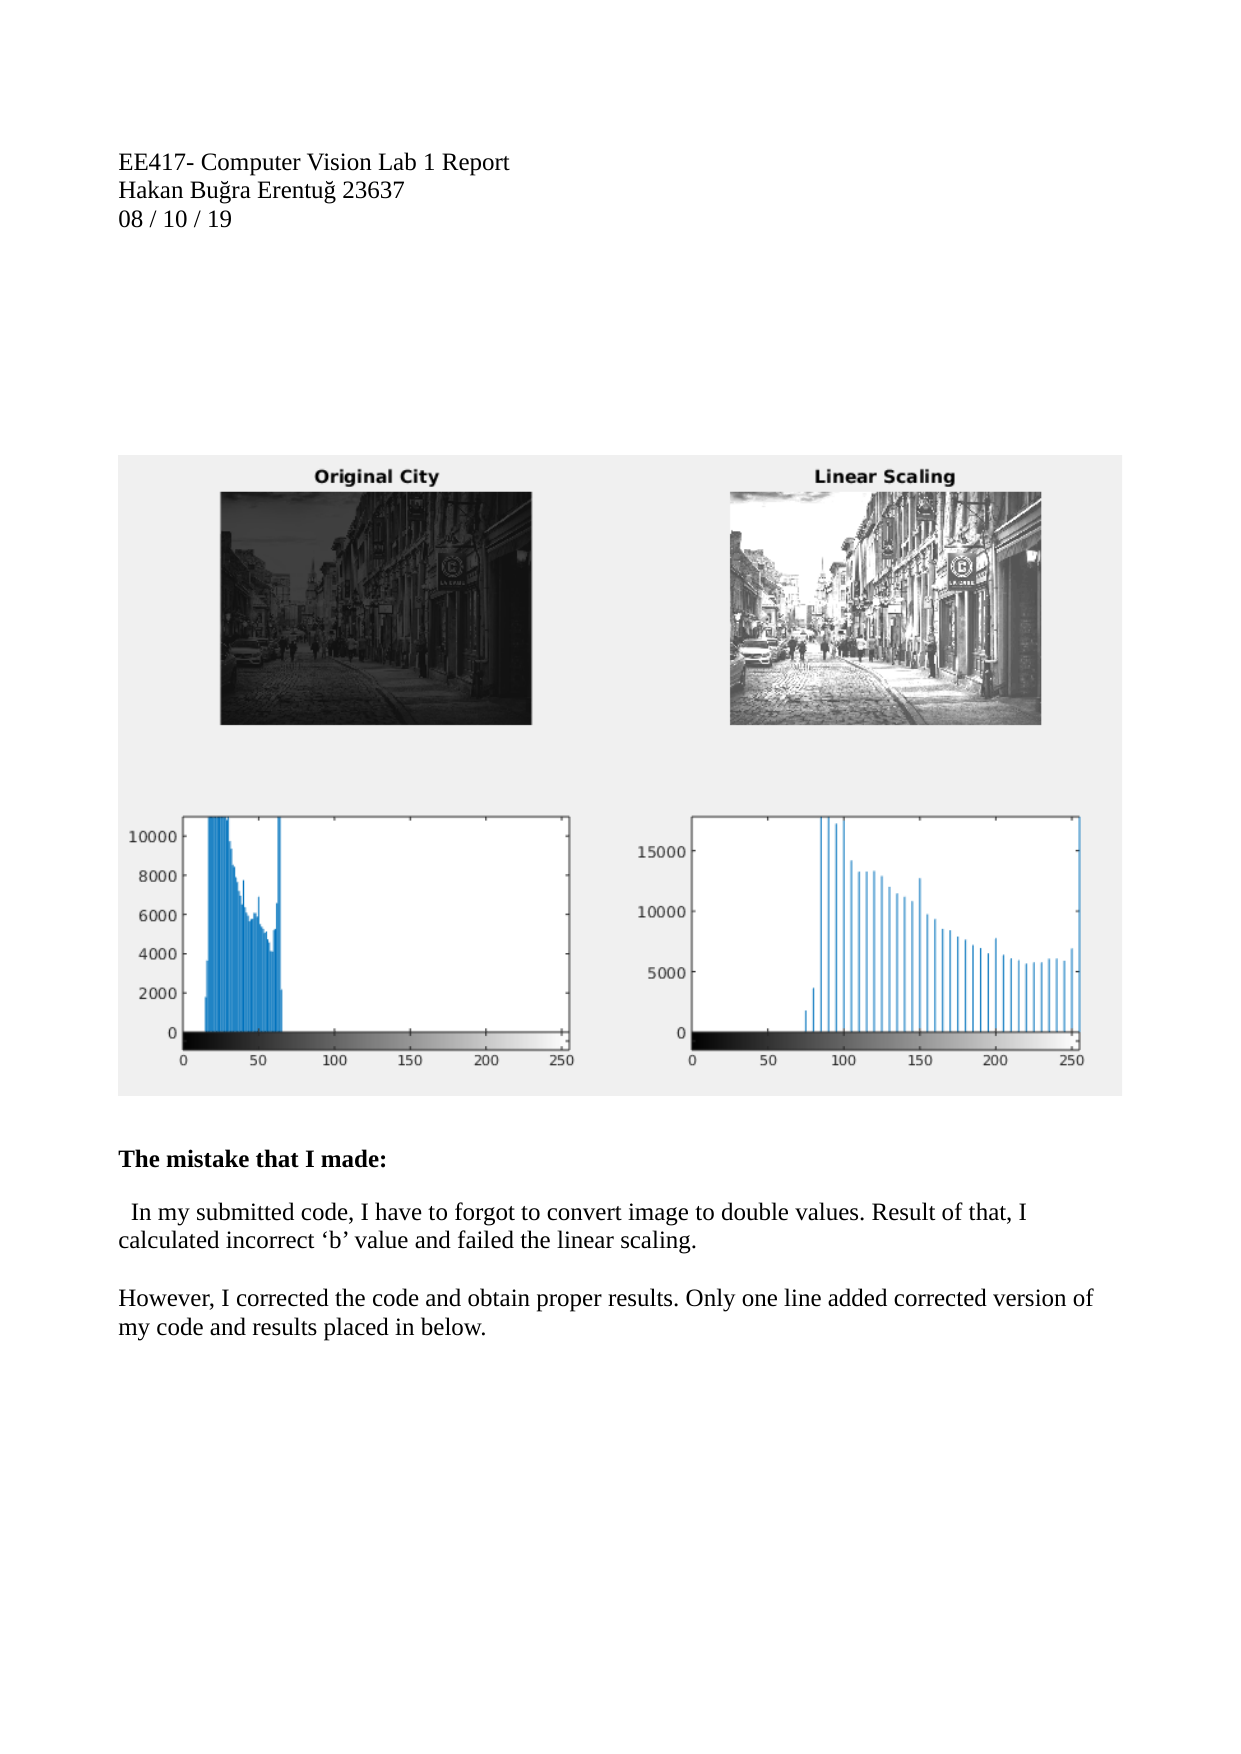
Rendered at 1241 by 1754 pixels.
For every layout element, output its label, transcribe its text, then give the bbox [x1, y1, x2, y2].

text In my submitted code, I have to forgot to convert image to double values. Result of that, I calculated incorrect ‘b’ value and failed the linear scaling. However, I corrected the code and obtain proper results. Only one line added corrected version of my code and results placed in below. [118, 1197, 1122, 1341]
text The mistake that I made: [118, 1096, 1122, 1197]
picture [118, 455, 1123, 1096]
text [118, 263, 1122, 311]
